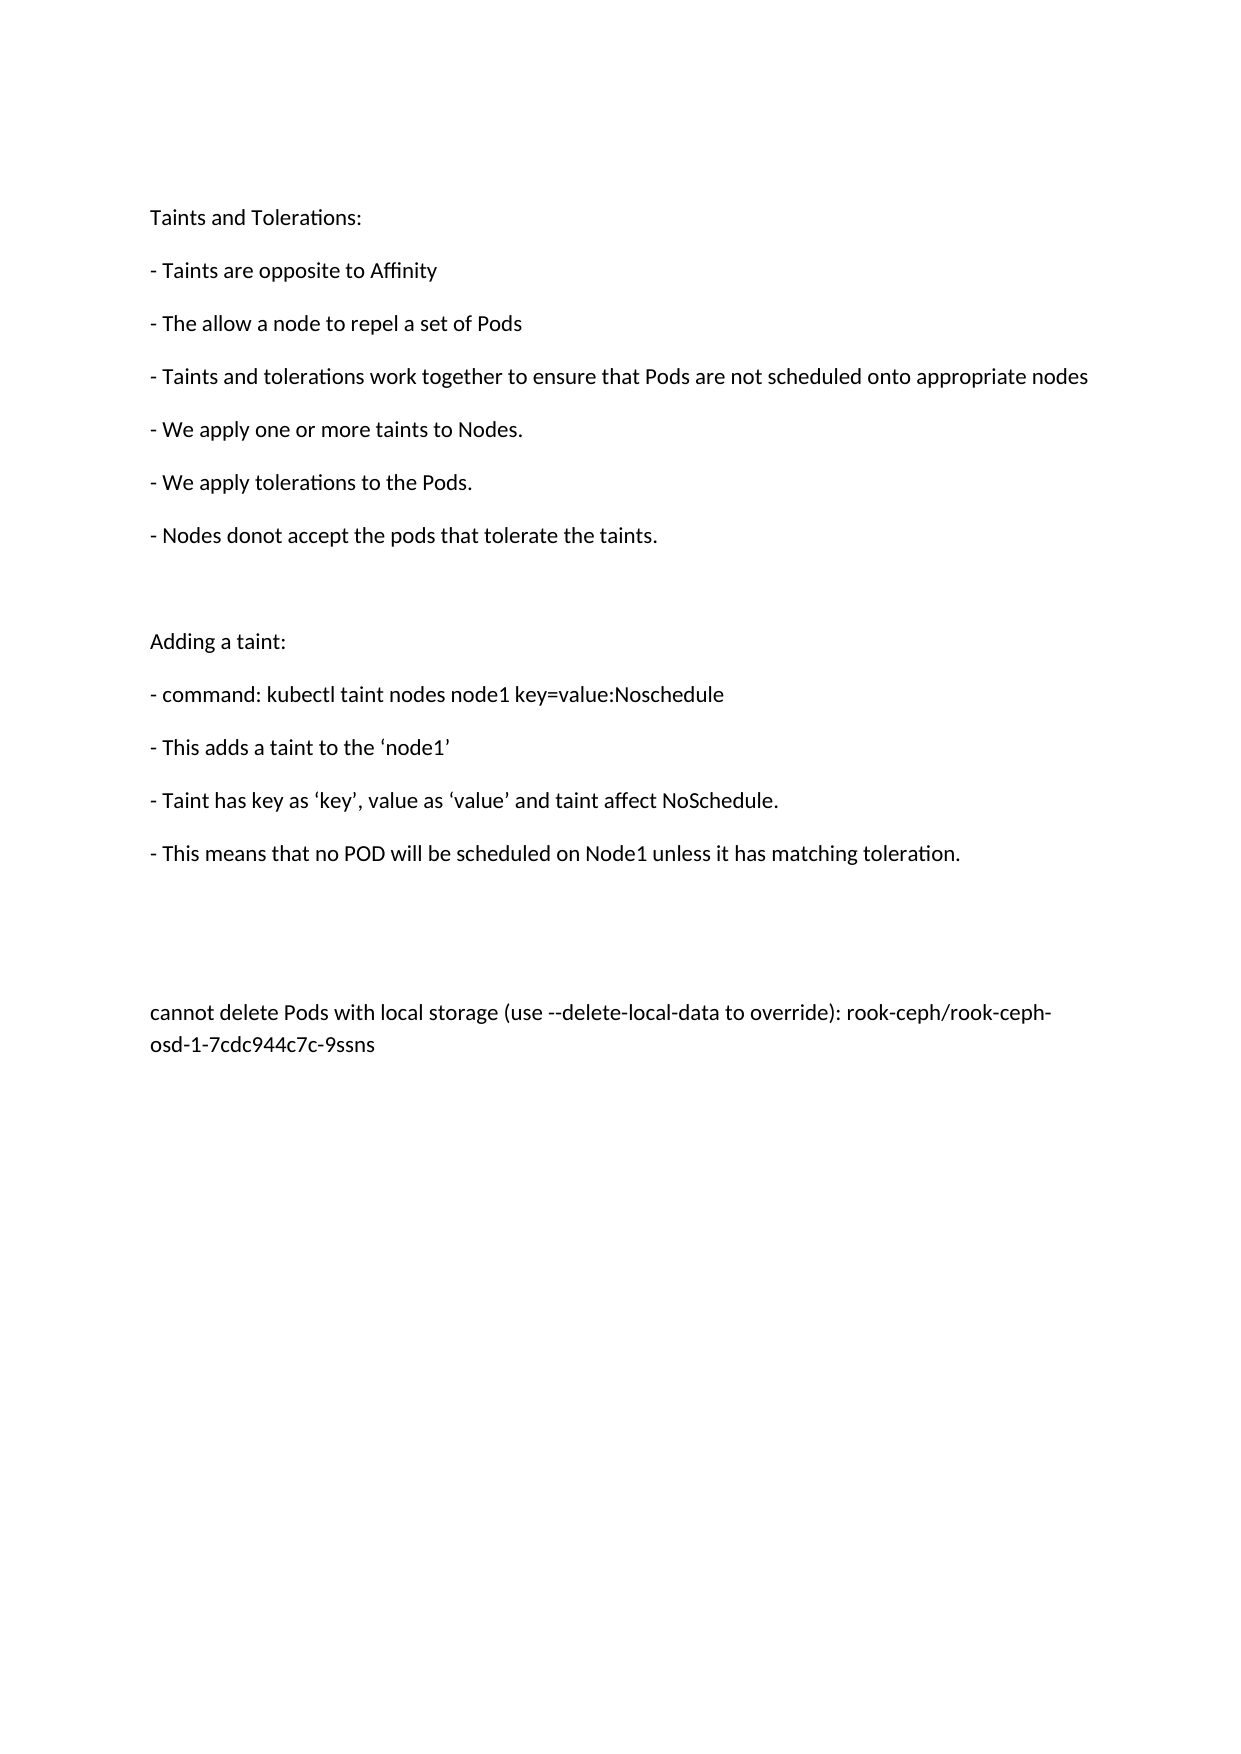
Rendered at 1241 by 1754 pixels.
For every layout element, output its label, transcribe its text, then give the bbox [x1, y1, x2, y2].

text cannot delete Pods with local storage (use --delete-local-data to override): rook-ceph/rook-ceph-osd-1-7cdc944c7c-9ssns [150, 998, 1090, 1058]
text - Taints and tolerations work together to ensure that Pods are not scheduled onto appropriate nodes [150, 362, 1090, 390]
text Taints and Tolerations: [150, 203, 1090, 231]
text - Nodes donot accept the pods that tolerate the taints. [150, 521, 1090, 549]
text - We apply tolerations to the Pods. [150, 468, 1090, 496]
text - Taints are opposite to Affinity [150, 256, 1090, 284]
text - We apply one or more taints to Nodes. [150, 415, 1090, 443]
text - command: kubectl taint nodes node1 key=value:Noschedule [150, 680, 1090, 708]
text - This means that no POD will be scheduled on Node1 unless it has matching toleration. [150, 839, 1090, 867]
text - Taint has key as ‘key’, value as ‘value’ and taint affect NoSchedule. [150, 786, 1090, 814]
text - The allow a node to repel a set of Pods [150, 309, 1090, 337]
text - This adds a taint to the ‘node1’ [150, 733, 1090, 761]
text Adding a taint: [150, 627, 1090, 655]
